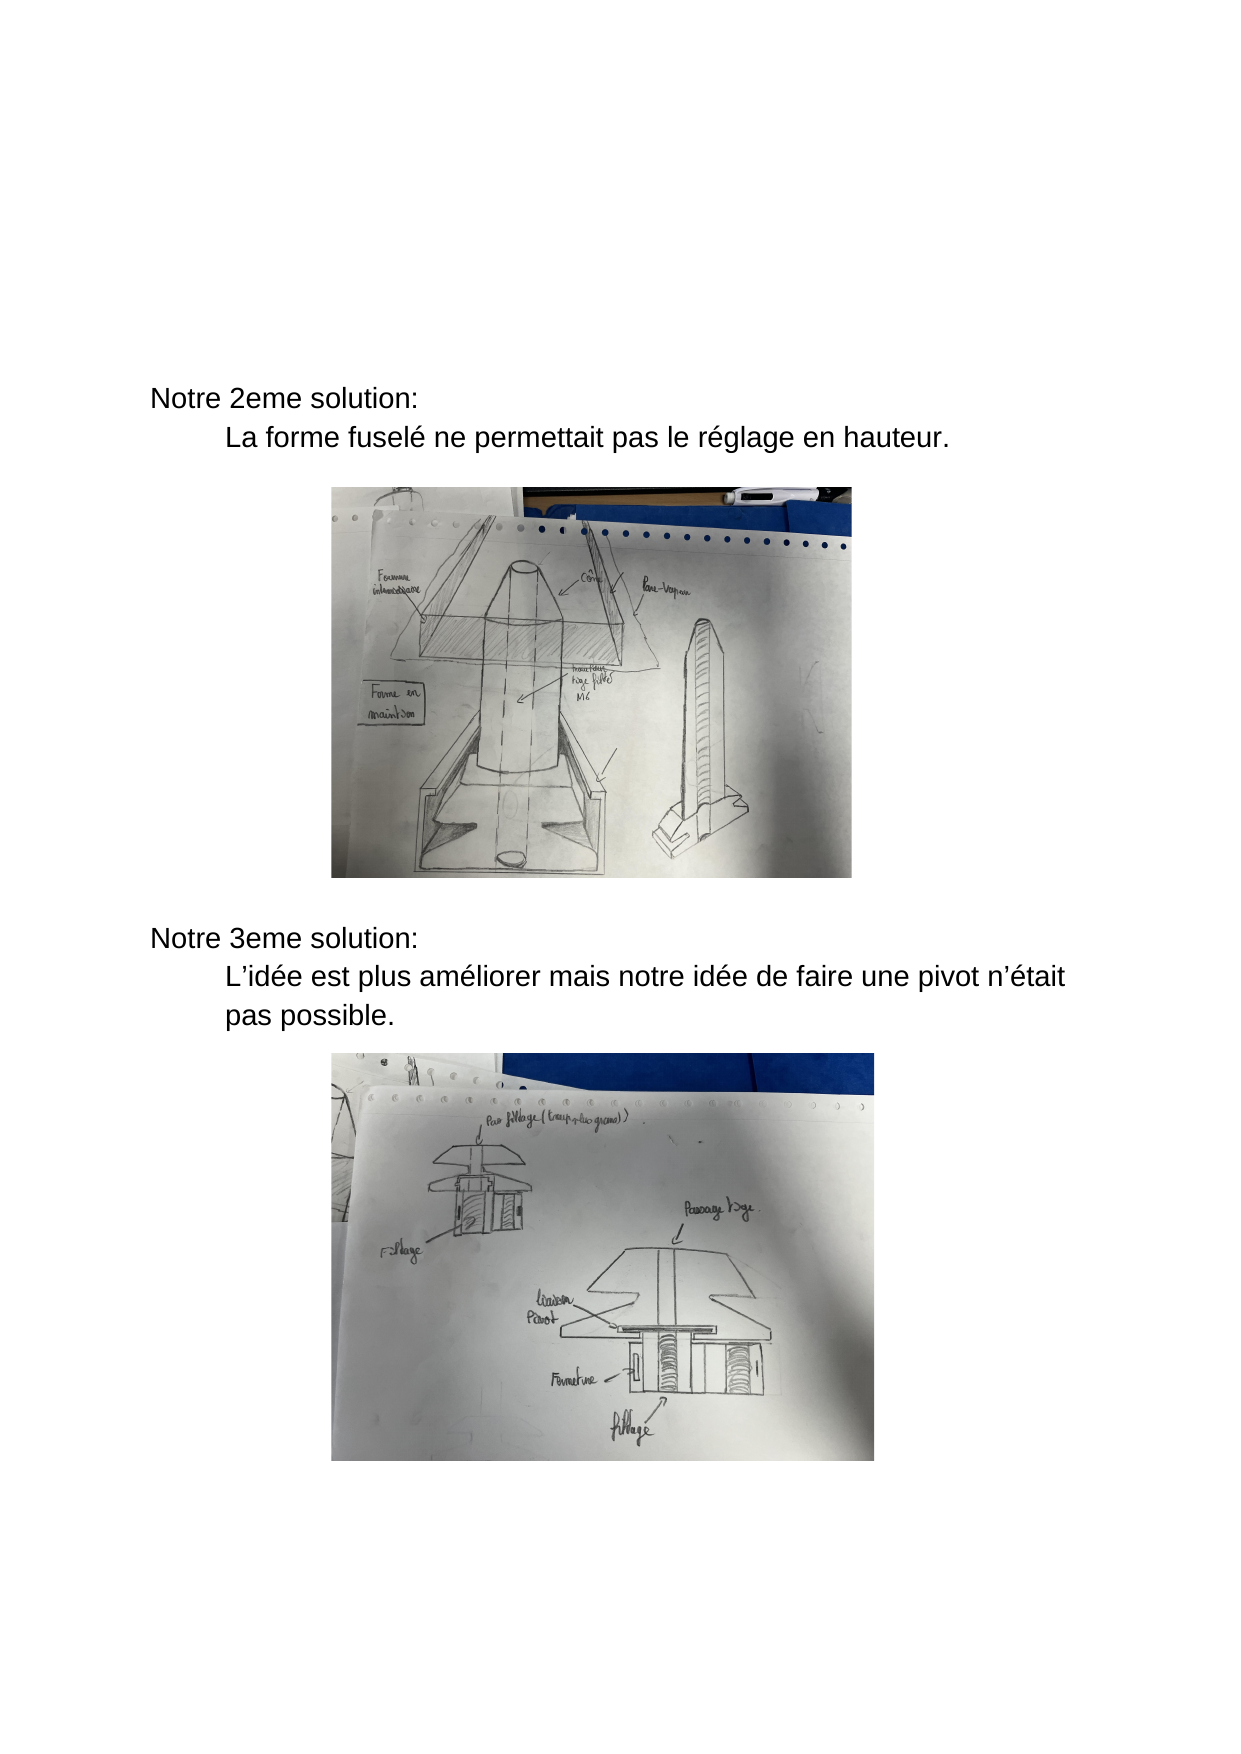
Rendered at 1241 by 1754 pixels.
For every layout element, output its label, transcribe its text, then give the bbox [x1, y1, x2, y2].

text Notre 3eme solution: [150, 921, 1090, 954]
text L’idée est plus améliorer mais notre idée de faire une pivot n’était pas possible. [150, 959, 1090, 1031]
picture [331, 1053, 875, 1461]
text Notre 2eme solution: [150, 381, 1090, 415]
picture [331, 487, 852, 878]
text La forme fuselé ne permettait pas le réglage en hauteur. [150, 420, 1090, 453]
